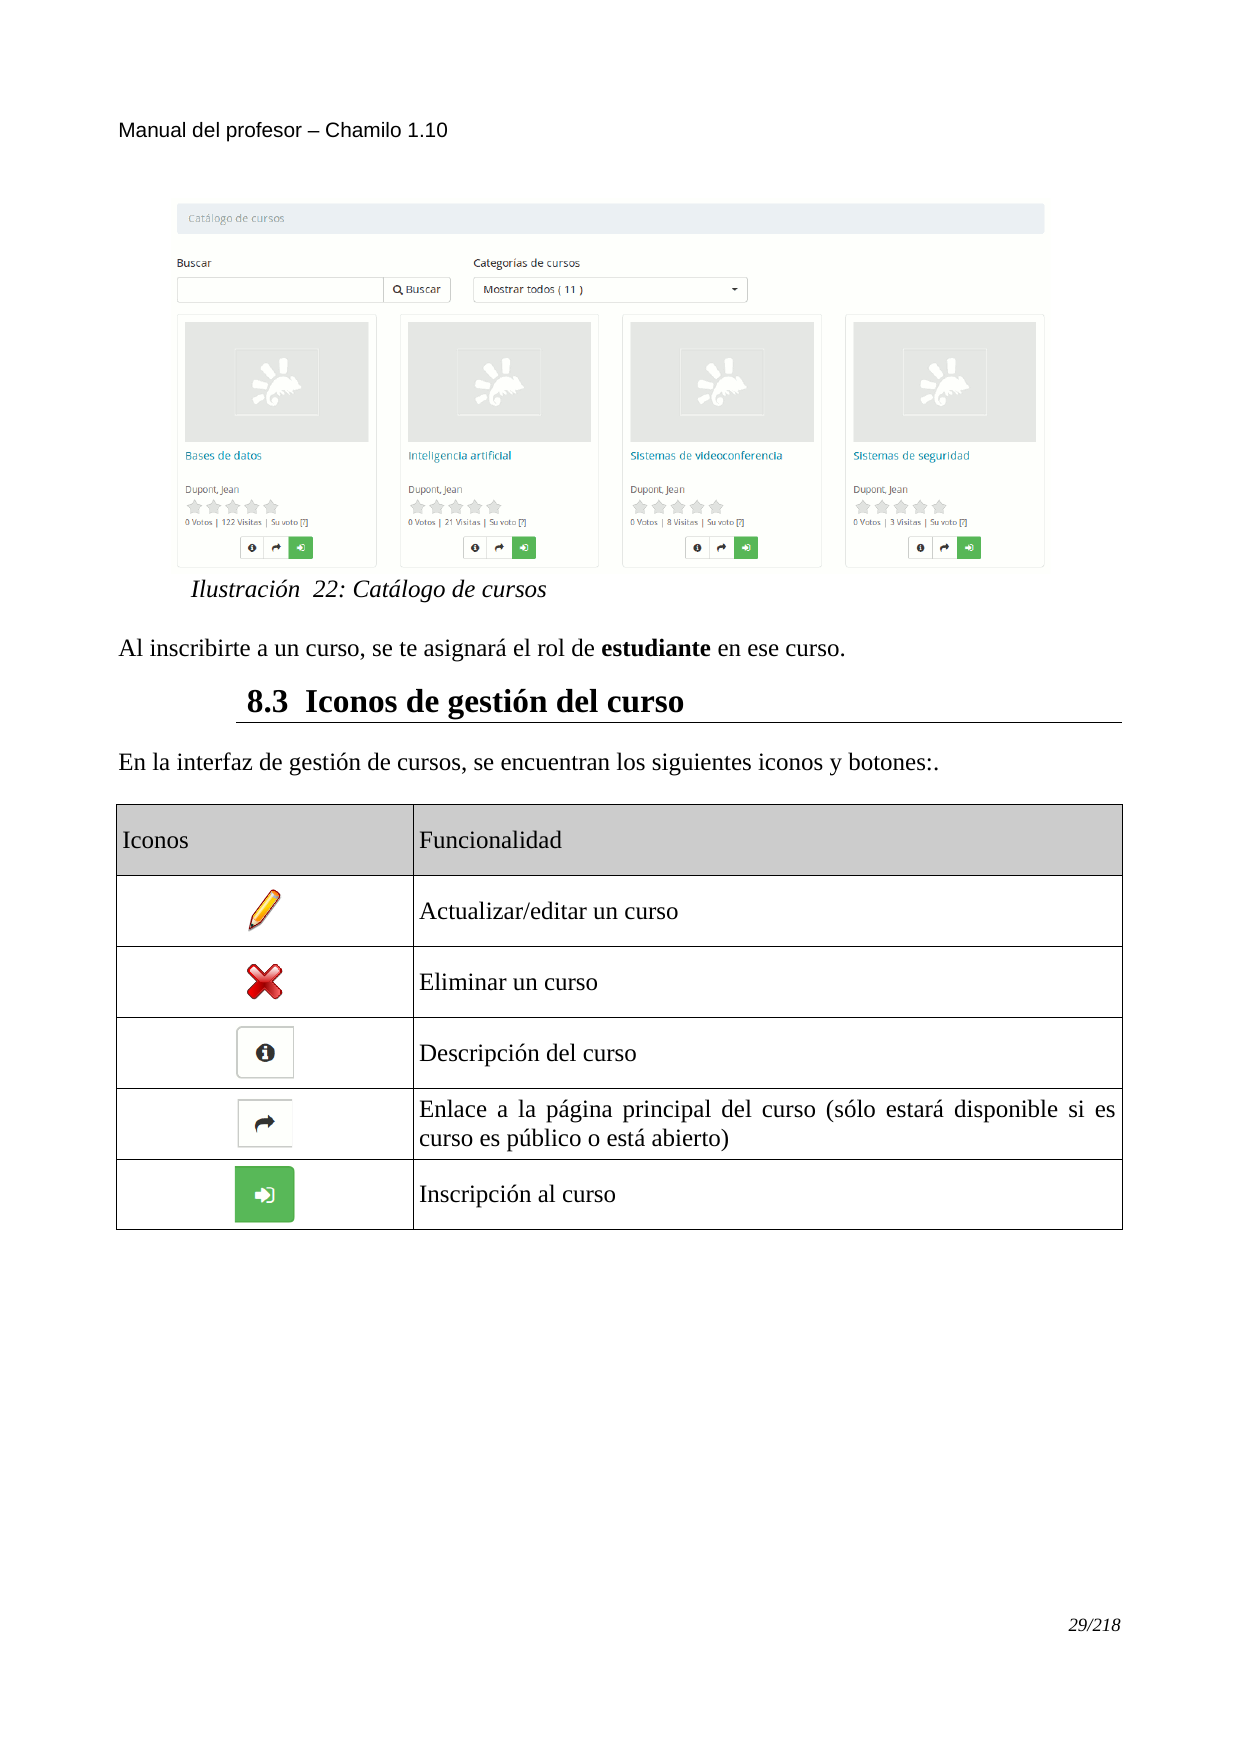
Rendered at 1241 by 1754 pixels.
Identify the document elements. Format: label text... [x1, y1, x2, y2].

subtitle Iconos de gestión del curso [236, 681, 1122, 722]
table_cell Descripción del curso [414, 1018, 1122, 1088]
picture [234, 1165, 295, 1223]
table_cell [117, 1018, 413, 1088]
text En la interfaz de gestión de cursos, se encuentran los siguientes iconos y botones:. [118, 747, 1122, 776]
picture [237, 1098, 293, 1148]
table_cell [117, 1089, 413, 1158]
text Al inscribirte a un curso, se te asignará el rol de estudiante en ese curso. [118, 633, 1122, 662]
picture [235, 1025, 294, 1079]
table_cell [117, 876, 413, 946]
table_cell Actualizar/editar un curso [414, 876, 1122, 946]
table_header Funcionalidad [414, 805, 1122, 875]
table_cell [117, 1160, 413, 1229]
picture [171, 198, 1051, 574]
text Ilustración 22: Catálogo de cursos [191, 574, 1031, 602]
table_cell [117, 947, 413, 1017]
table_header Iconos [117, 805, 413, 875]
table_cell Enlace a la página principal del curso (sólo estará disponible si es curso es público o está abierto) [414, 1089, 1122, 1158]
table_cell Inscripción al curso [414, 1160, 1122, 1229]
table_cell Eliminar un curso [414, 947, 1122, 1017]
